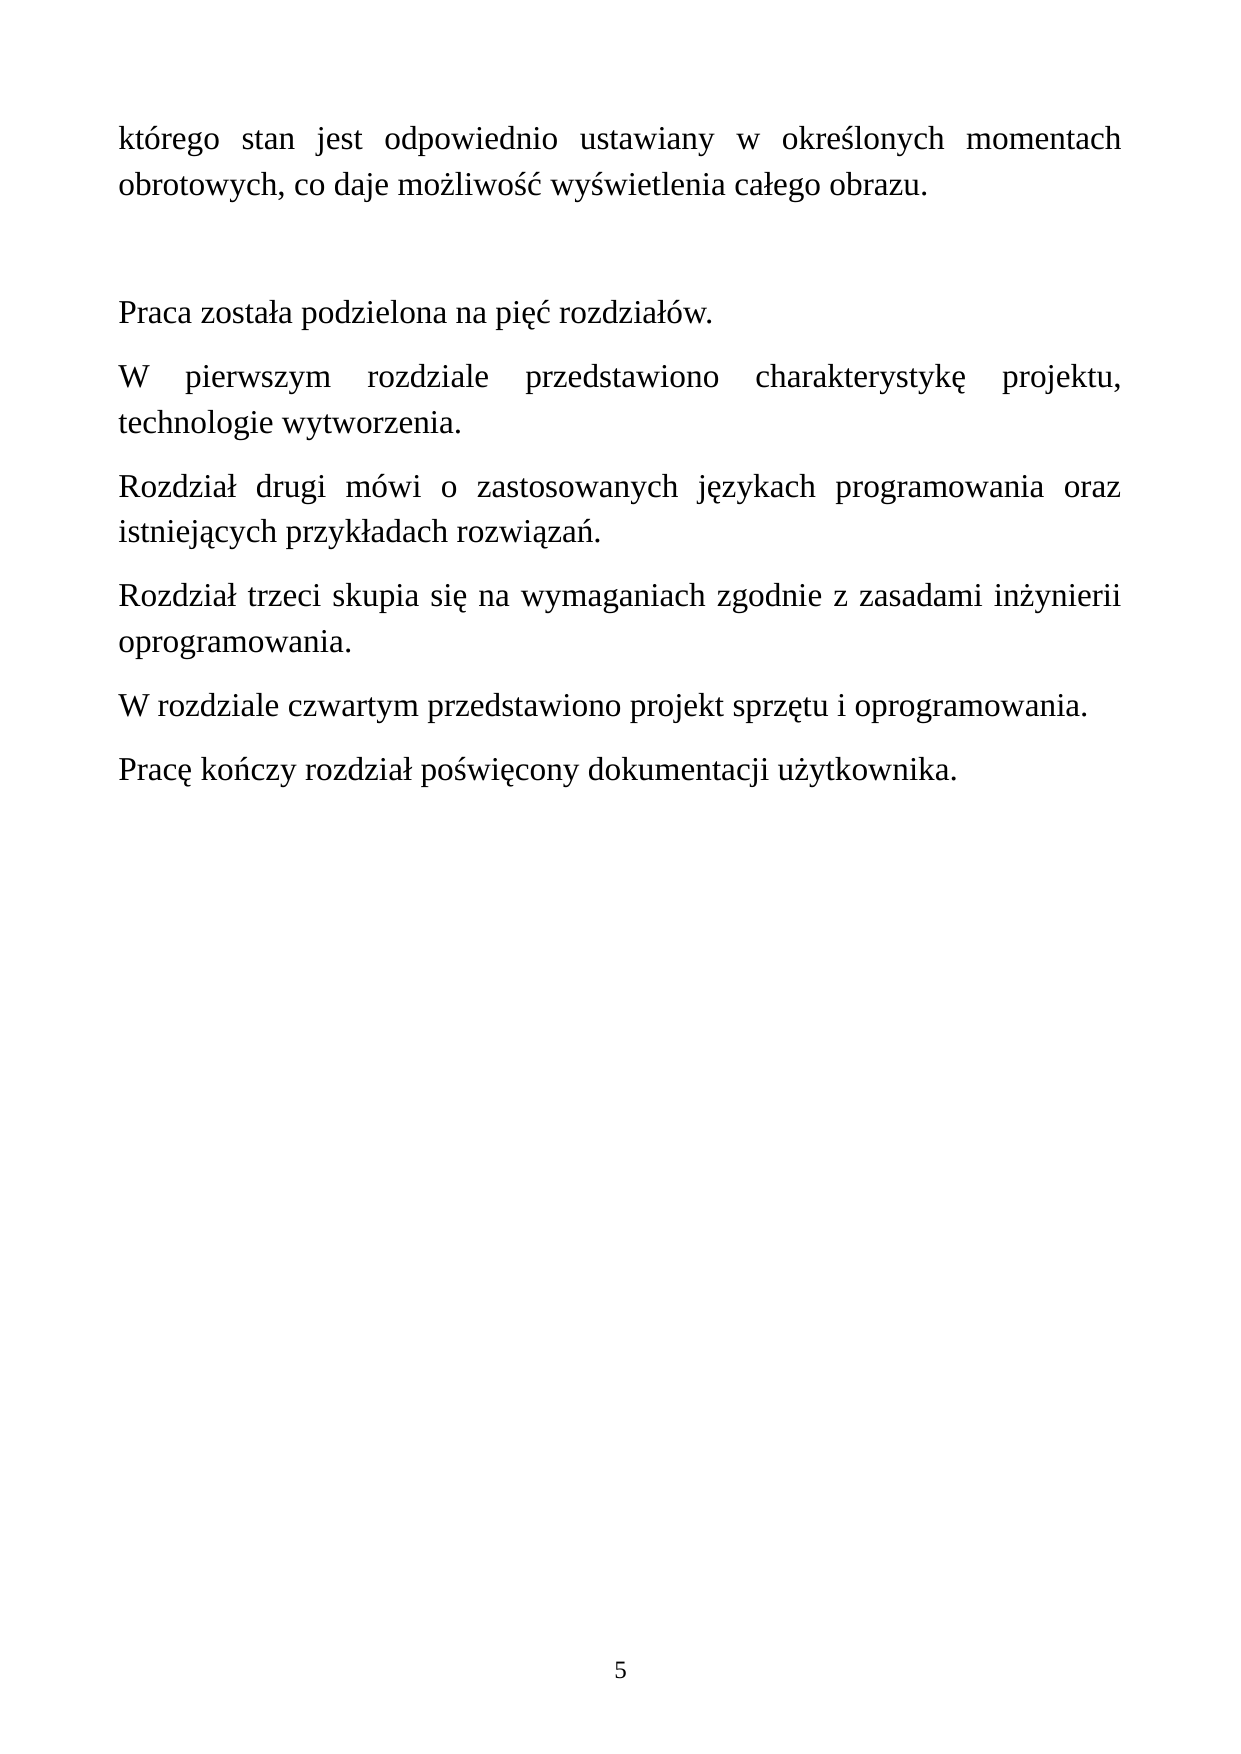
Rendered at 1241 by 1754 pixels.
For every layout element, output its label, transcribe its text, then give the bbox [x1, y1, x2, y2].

text którego stan jest odpowiednio ustawiany w określonych momentach obrotowych, co daje możliwość wyświetlenia całego obrazu. [118, 118, 1122, 202]
text Pracę kończy rozdział poświęcony dokumentacji użytkownika. [118, 749, 1122, 788]
text W pierwszym rozdziale przedstawiono charakterystykę projektu, technologie wytworzenia. [118, 356, 1122, 440]
text Rozdział trzeci skupia się na wymaganiach zgodnie z zasadami inżynierii oprogramowania. [118, 576, 1122, 660]
text W rozdziale czwartym przedstawiono projekt sprzętu i oprogramowania. [118, 686, 1122, 724]
text Praca została podzielona na pięć rozdziałów. [118, 292, 1122, 330]
text Rozdział drugi mówi o zastosowanych językach programowania oraz istniejących przykładach rozwiązań. [118, 466, 1122, 550]
